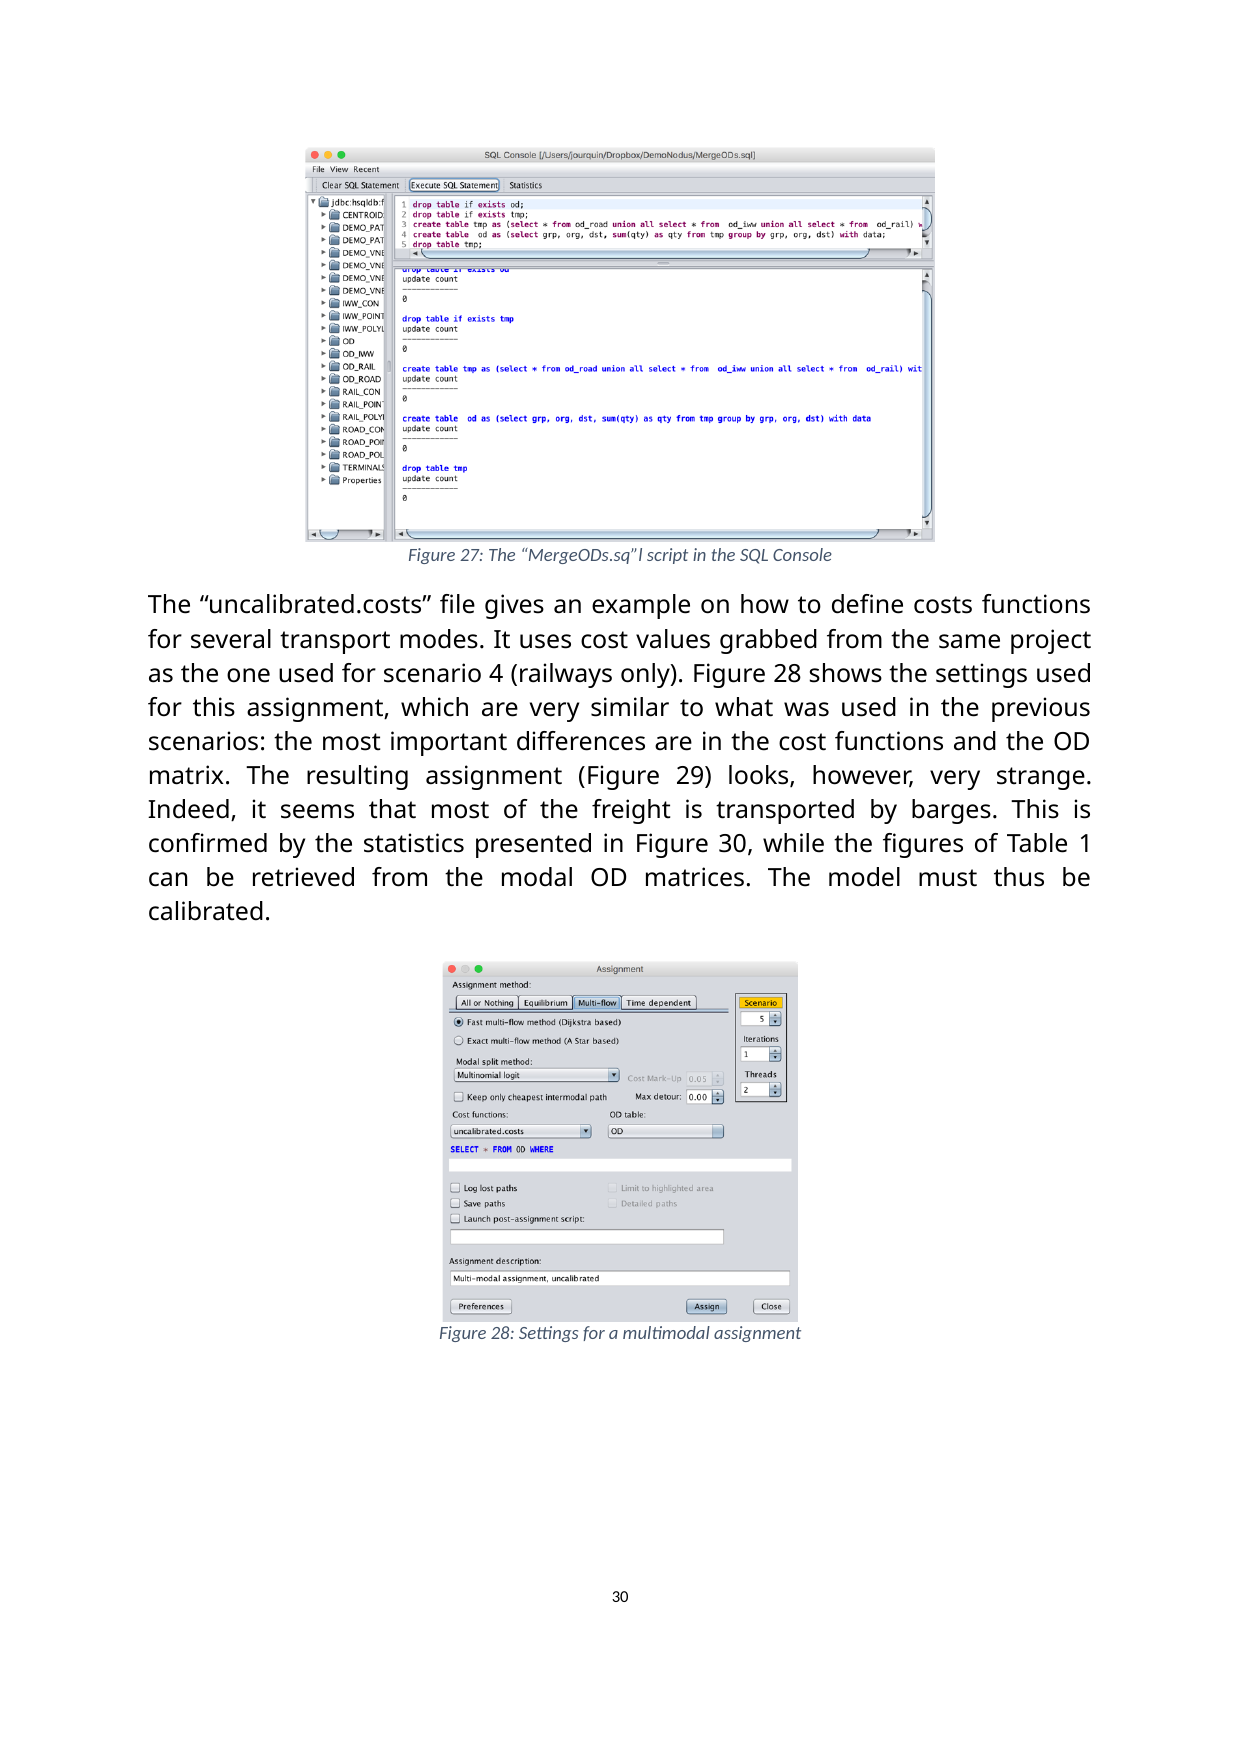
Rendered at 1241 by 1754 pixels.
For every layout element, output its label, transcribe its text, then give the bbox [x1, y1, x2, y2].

picture [442, 961, 798, 1322]
text Figure 28: Settings for a multimodal assignment [148, 1322, 1093, 1344]
text Figure 27: The “MergeODs.sq”l script in the SQL Console [148, 543, 1093, 566]
picture [305, 147, 935, 542]
text The “uncalibrated.costs” file gives an example on how to define costs functions for several transport modes. It uses cost values grabbed from the same project as the one used for scenario 4 (railways only). Figure 28 shows the settings used for this assignment, which are very similar to what was used in the previous scenarios: the most important differences are in the cost functions and the OD matrix. The resulting assignment (Figure 29) looks, however, very strange. Indeed, it seems that most of the freight is transported by barges. This is confirmed by the statistics presented in Figure 30, while the figures of Table 1 can be retrieved from the modal OD matrices. The model must thus be calibrated. [148, 587, 1093, 928]
